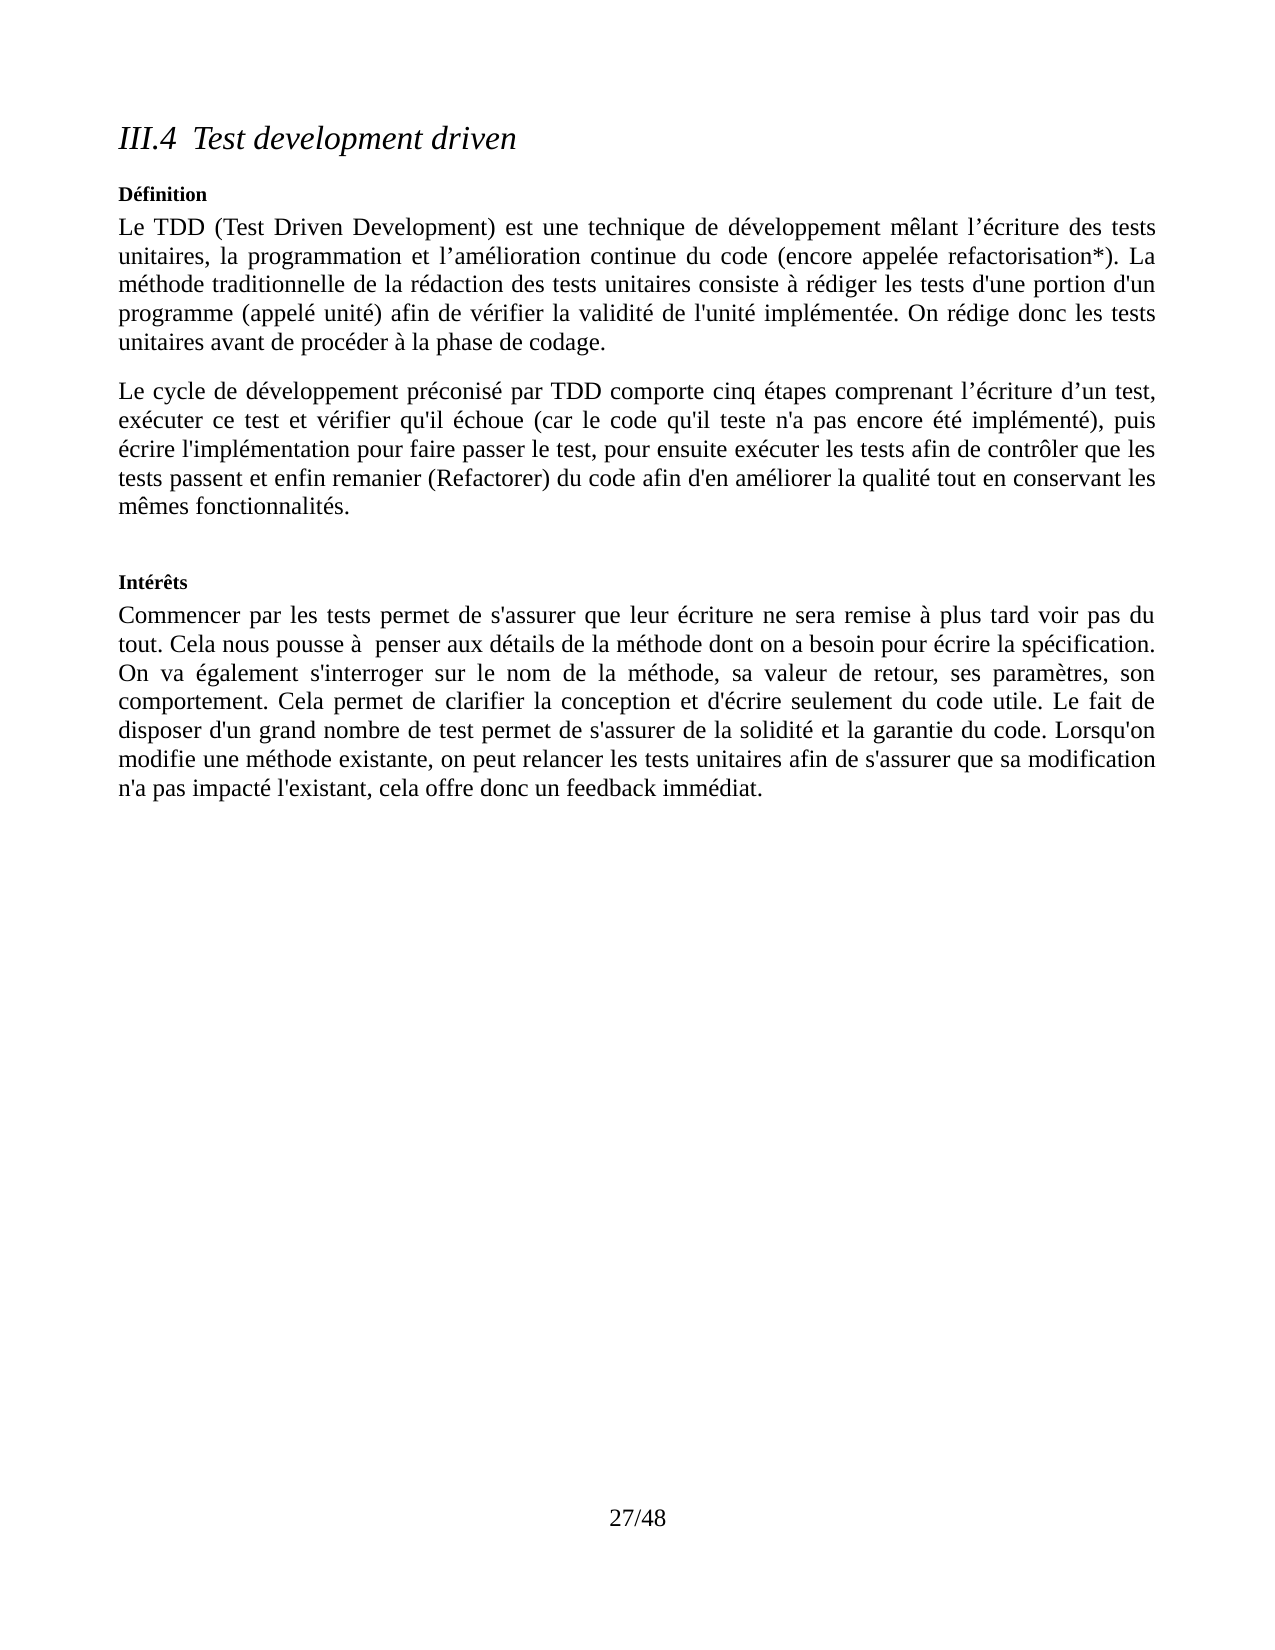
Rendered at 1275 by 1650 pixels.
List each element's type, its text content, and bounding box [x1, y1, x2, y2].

text Le cycle de développement préconisé par TDD comporte cinq étapes comprenant l’écriture d’un test, exécuter ce test et vérifier qu'il échoue (car le code qu'il teste n'a pas encore été implémenté), puis écrire l'implémentation pour faire passer le test, pour ensuite exécuter les tests afin de contrôler que les tests passent et enfin remanier (Refactorer) du code afin d'en améliorer la qualité tout en conservant les mêmes fonctionnalités. [118, 376, 1157, 520]
subtitle Définition [118, 182, 1157, 206]
subtitle Test development driven [118, 118, 1157, 157]
text Commencer par les tests permet de s'assurer que leur écriture ne sera remise à plus tard voir pas du tout. Cela nous pousse à penser aux détails de la méthode dont on a besoin pour écrire la spécification. On va également s'interroger sur le nom de la méthode, sa valeur de retour, ses paramètres, son comportement. Cela permet de clarifier la conception et d'écrire seulement du code utile. Le fait de disposer d'un grand nombre de test permet de s'assurer de la solidité et la garantie du code. Lorsqu'on modifie une méthode existante, on peut relancer les tests unitaires afin de s'assurer que sa modification n'a pas impacté l'existant, cela offre donc un feedback immédiat. [118, 600, 1157, 801]
text Le TDD (Test Driven Development) est une technique de développement mêlant l’écriture des tests unitaires, la programmation et l’amélioration continue du code (encore appelée refactorisation*). La méthode traditionnelle de la rédaction des tests unitaires consiste à rédiger les tests d'une portion d'un programme (appelé unité) afin de vérifier la validité de l'unité implémentée. On rédige donc les tests unitaires avant de procéder à la phase de codage. [118, 212, 1157, 356]
subtitle Intérêts [118, 569, 1157, 594]
